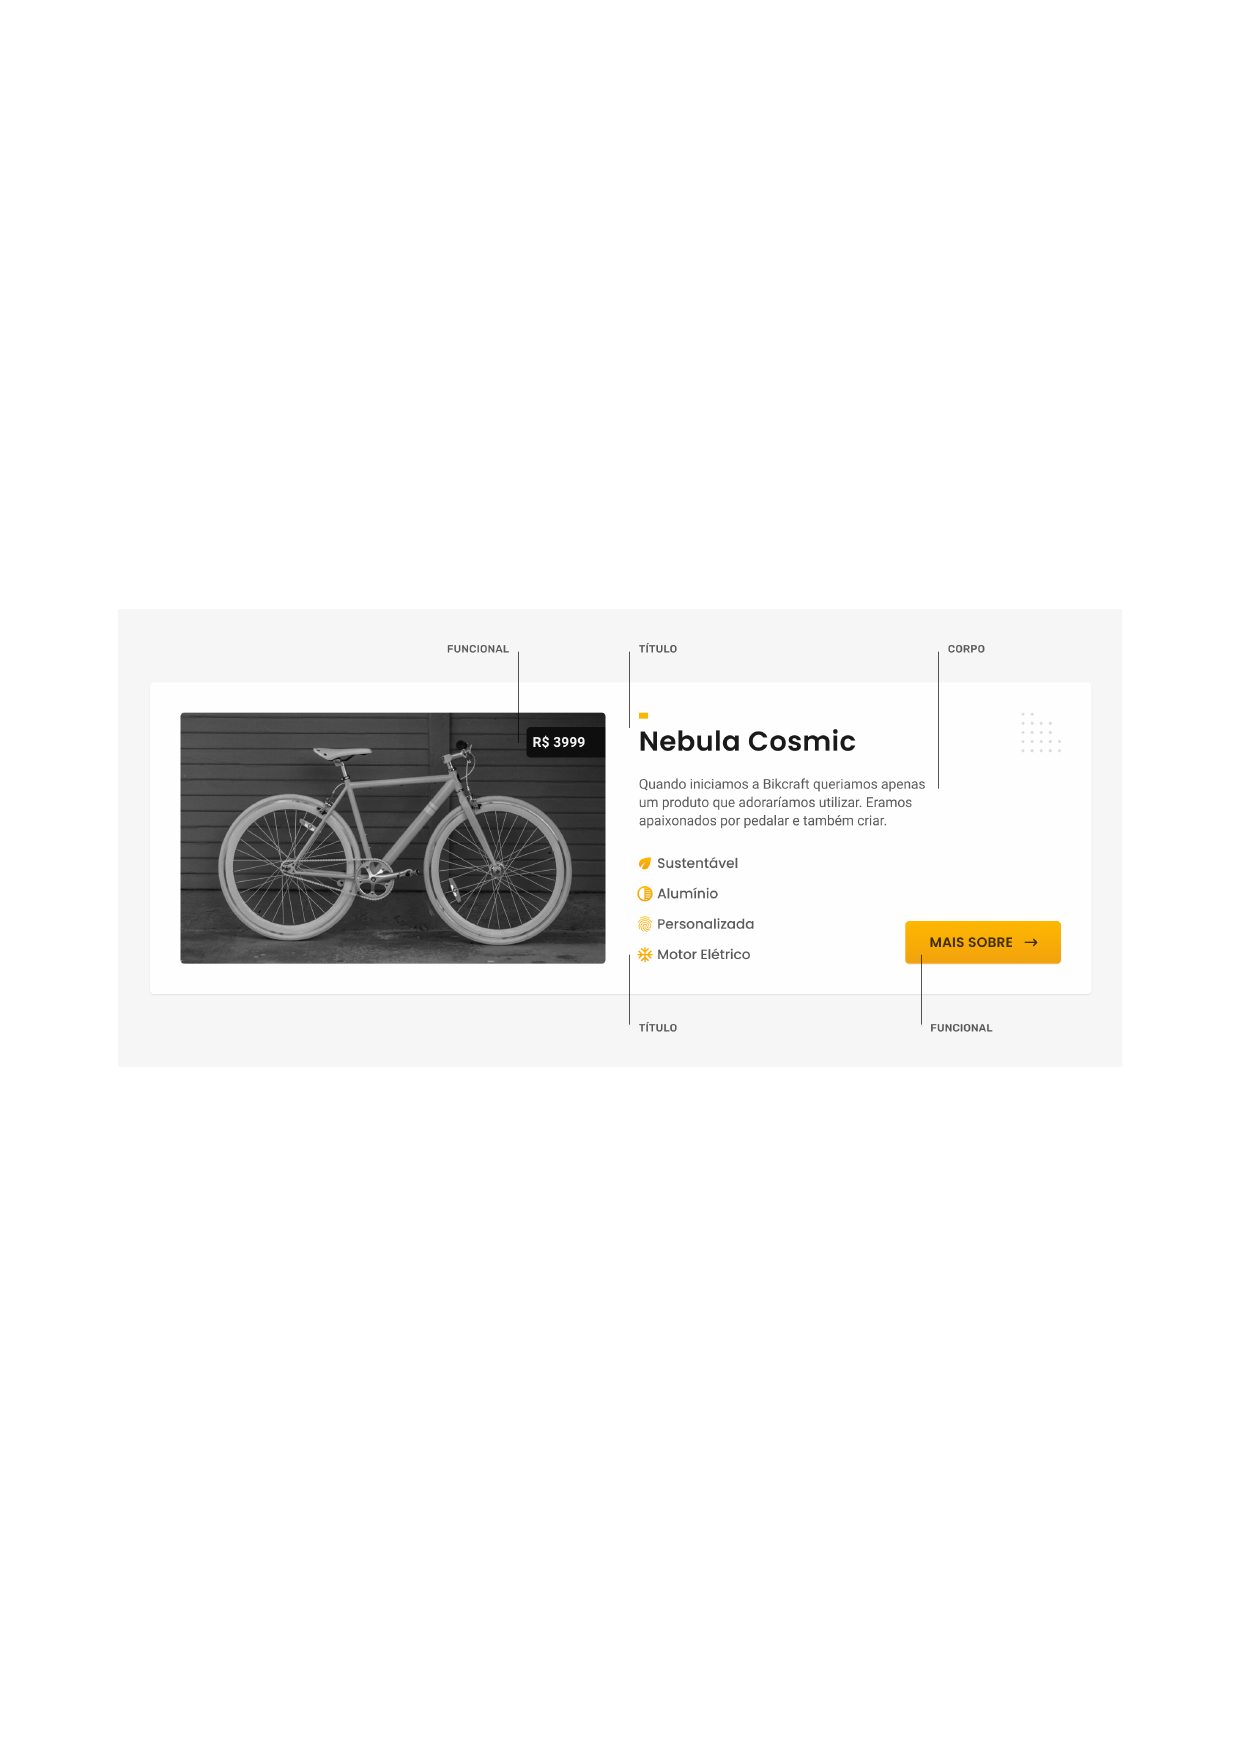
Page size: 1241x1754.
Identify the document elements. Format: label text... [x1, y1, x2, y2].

list 3. Variações [118, 1464, 1122, 1502]
list b) Corpo (> tempo de leitura) [118, 383, 1122, 421]
list Títulos de páginas, seções, nomes de produtos, listas (pequenas palavras) [118, 307, 1122, 345]
list Geralmente são usadas sem serifas (neutras) com foco na legibilidade. [118, 1237, 1122, 1275]
picture [118, 609, 1123, 1067]
list Usos: [118, 194, 1122, 232]
list Opte por fontes com variações de pesos e estilos. [118, 1502, 1122, 1540]
list Artigos, descrições de produtos, sessão de perguntas e respostas, listas (frases) [118, 421, 1122, 458]
text 1. Neutra [118, 1199, 1122, 1237]
list Fontes com caracteres fortes (característica que se destacam entre os demais caracteres) ou mto contraste entre os mesmos (devem ser muito parecidos). [118, 1351, 1122, 1426]
text 2. Escolha Tipográfica [118, 118, 1122, 156]
list C) Funcional [118, 496, 1122, 534]
subtitle A) Funcional [118, 1144, 1122, 1175]
list 2. Evite [118, 1313, 1122, 1351]
list a) Título [118, 269, 1122, 307]
list Botões, links, formulários, notificações, etiquetas [118, 534, 1122, 572]
list Sugestões [118, 1577, 1122, 1615]
